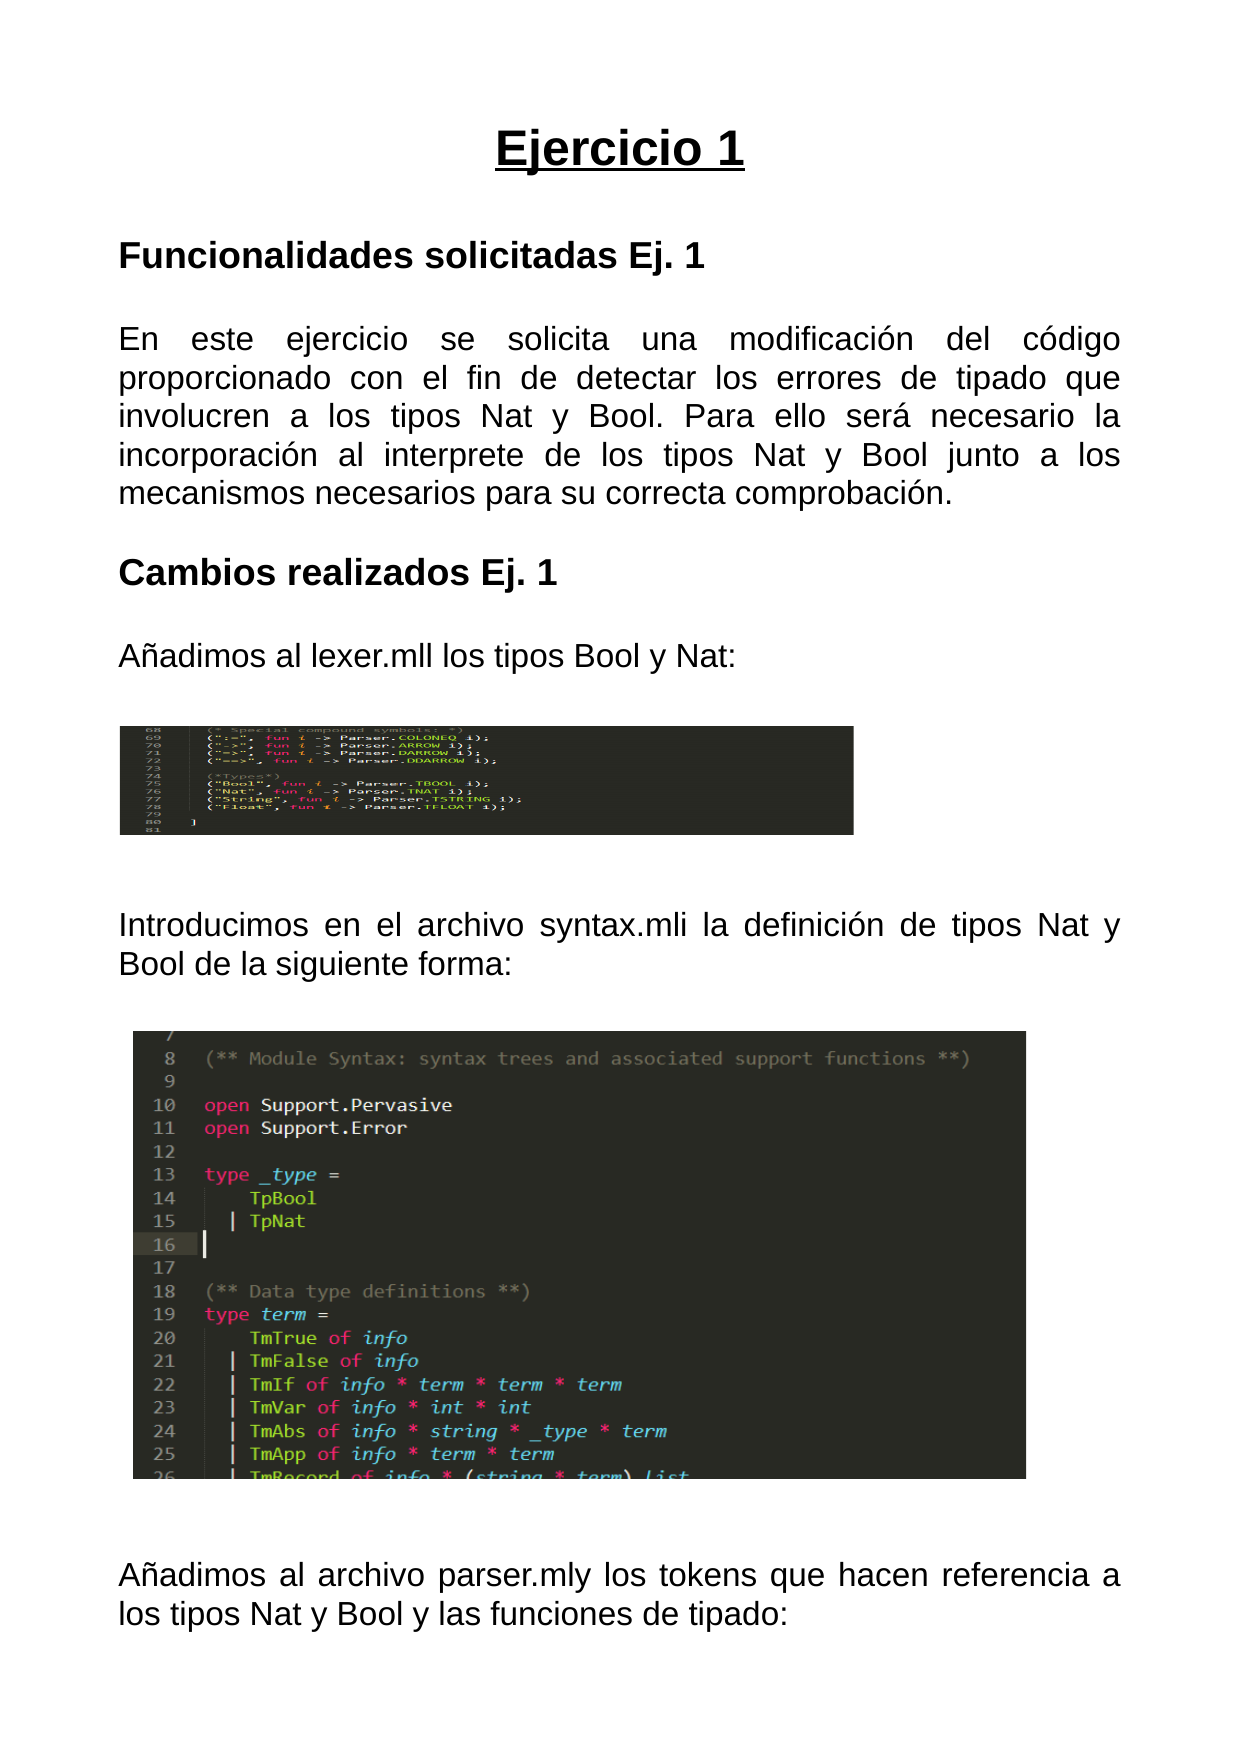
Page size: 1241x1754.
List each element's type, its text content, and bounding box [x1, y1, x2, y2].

text Añadimos al lexer.mll los tipos Bool y Nat: [118, 636, 1122, 675]
text Funcionalidades solicitadas Ej. 1 [118, 233, 1122, 276]
text Ejercicio 1 [118, 118, 1122, 176]
text Introducimos en el archivo syntax.mli la definición de tipos Nat y Bool de la siguiente forma: [118, 905, 1122, 982]
text En este ejercicio se solicita una modificación del código proporcionado con el fin de detectar los errores de tipado que involucren a los tipos Nat y Bool. Para ello será necesario la incorporación al interprete de los tipos Nat y Bool junto a los mecanismos necesarios para su correcta comprobación. [118, 319, 1122, 512]
text Cambios realizados Ej. 1 [118, 550, 1122, 593]
text Añadimos al archivo parser.mly los tokens que hacen referencia a los tipos Nat y Bool y las funciones de tipado: [118, 1556, 1122, 1632]
